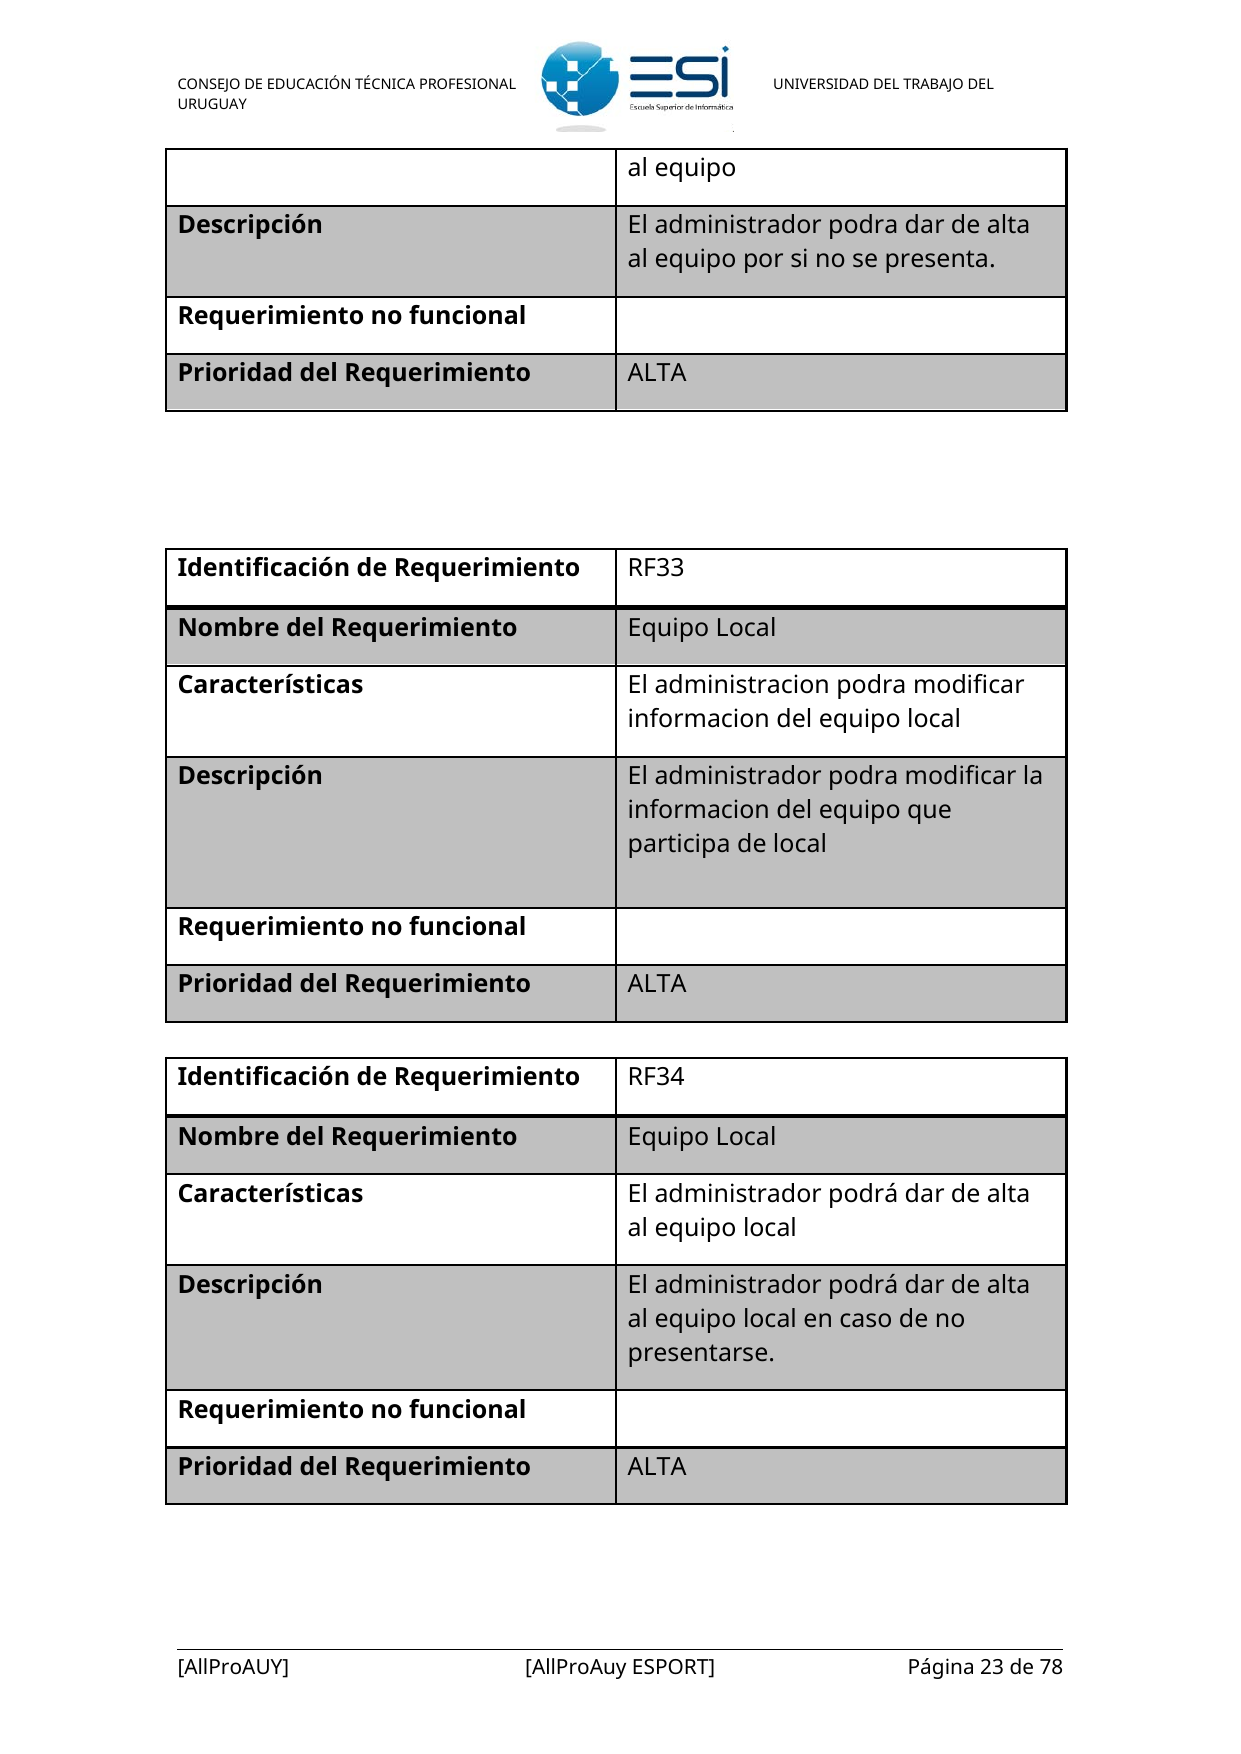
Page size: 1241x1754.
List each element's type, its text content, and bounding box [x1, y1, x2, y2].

table_cell Nombre del Requerimiento [167, 610, 615, 664]
table_cell [617, 1391, 1065, 1446]
table_cell El administrador podra dar de alta al equipo por si no se presenta. [617, 207, 1065, 296]
table_header Identificación de Requerimiento [167, 1059, 615, 1114]
table_cell Requerimiento no funcional [167, 1391, 615, 1446]
table_cell Requerimiento no funcional [167, 298, 615, 353]
table_cell ALTA [617, 1449, 1065, 1503]
table_cell Descripción [167, 1266, 615, 1389]
table_cell El administracion podra modificar informacion del equipo local [617, 667, 1065, 756]
table_cell Equipo Local [617, 610, 1065, 664]
table_cell ALTA [617, 966, 1065, 1021]
table_cell [617, 909, 1065, 963]
table_cell Prioridad del Requerimiento [167, 355, 615, 409]
table_cell al equipo [617, 150, 1065, 204]
table_cell [617, 298, 1065, 353]
table_header RF33 [617, 550, 1065, 605]
table_header Identificación de Requerimiento [167, 550, 615, 605]
table_cell El administrador podrá dar de alta al equipo local [617, 1175, 1065, 1264]
table_cell Equipo Local [617, 1118, 1065, 1173]
table_cell El administrador podrá dar de alta al equipo local en caso de no presentarse. [617, 1266, 1065, 1389]
table_cell Nombre del Requerimiento [167, 1118, 615, 1173]
table_cell Requerimiento no funcional [167, 909, 615, 963]
picture [534, 39, 734, 132]
table_cell Descripción [167, 207, 615, 296]
table_cell [167, 150, 615, 204]
table_cell El administrador podra modificar la informacion del equipo que participa de local [617, 758, 1065, 907]
table_cell Características [167, 667, 615, 756]
table_cell Prioridad del Requerimiento [167, 966, 615, 1021]
table_cell Características [167, 1175, 615, 1264]
table_cell ALTA [617, 355, 1065, 409]
table_cell Descripción [167, 758, 615, 907]
table_cell Prioridad del Requerimiento [167, 1449, 615, 1503]
table_header RF34 [617, 1059, 1065, 1114]
